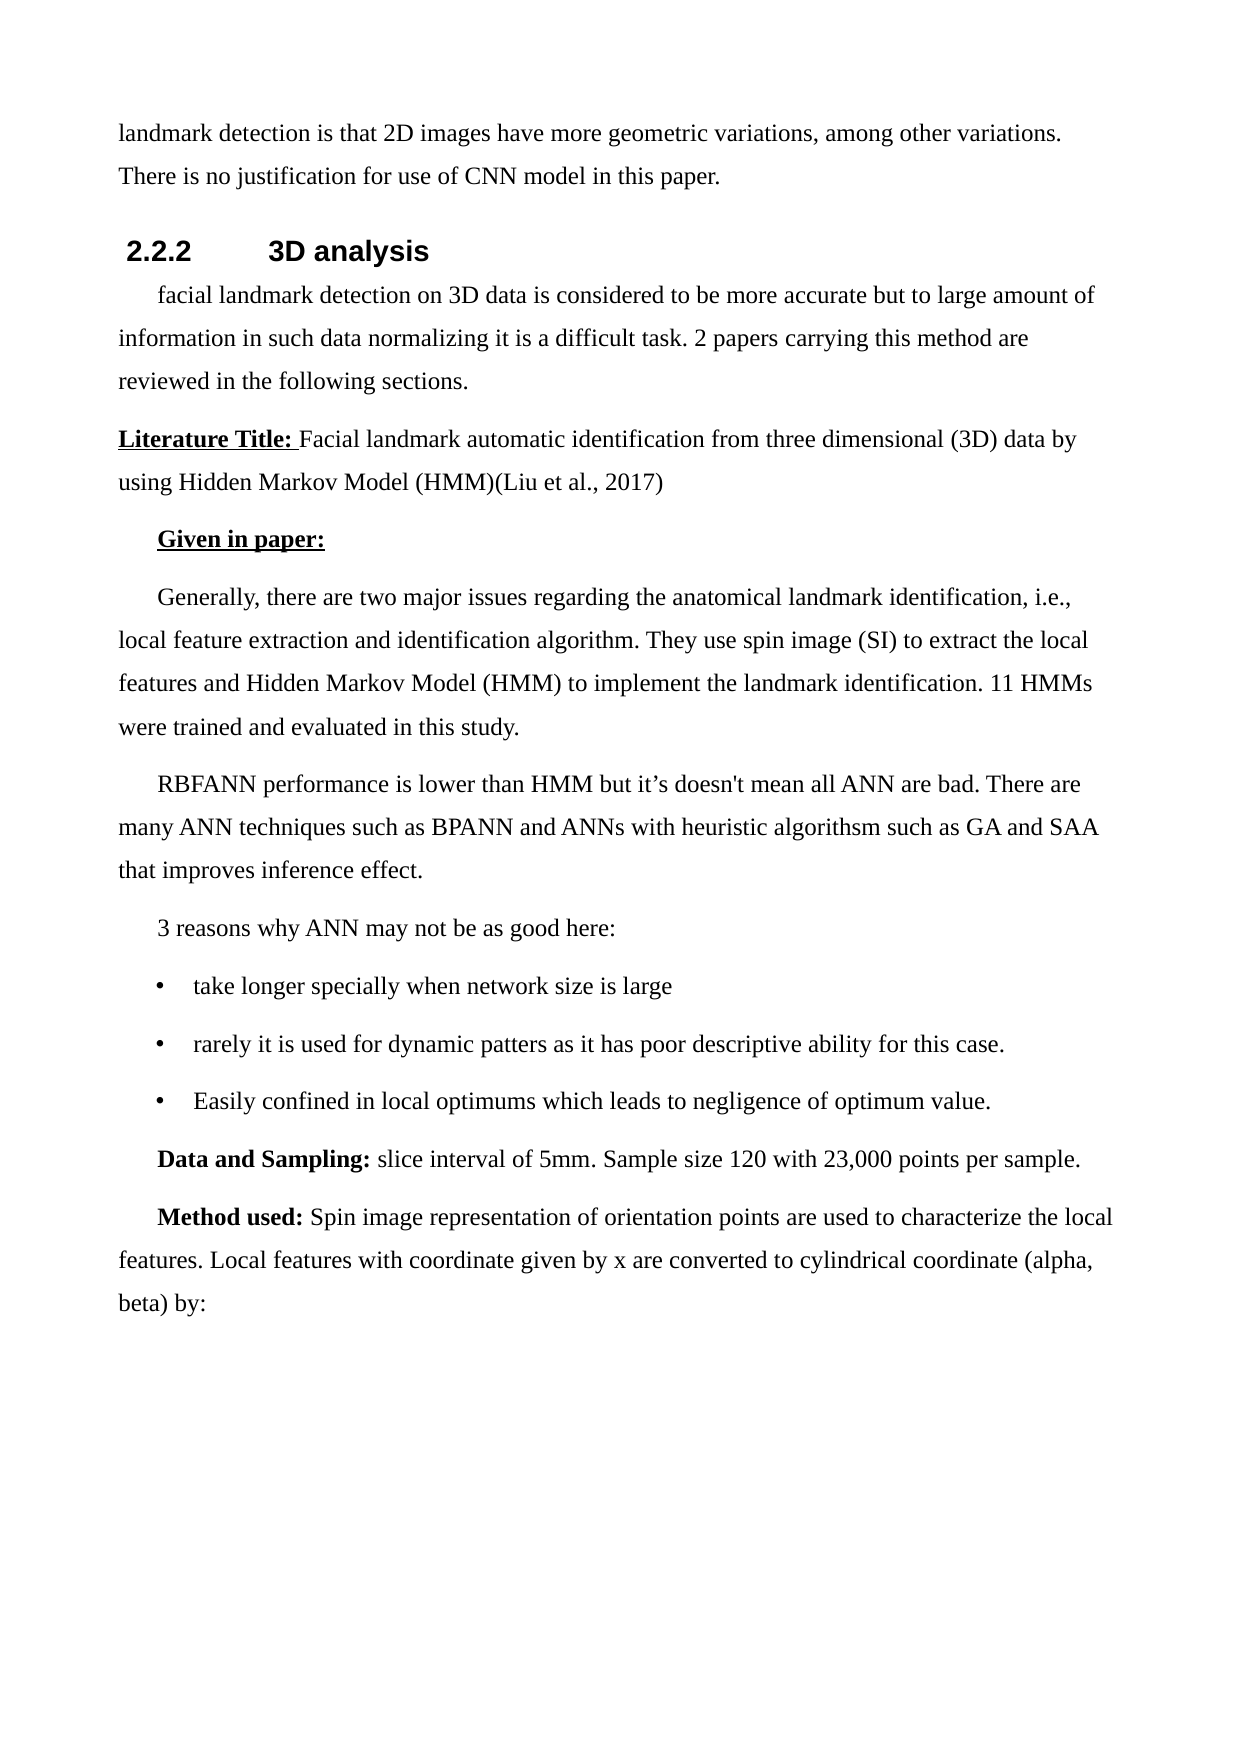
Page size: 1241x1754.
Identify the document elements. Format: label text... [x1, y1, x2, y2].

text Literature Title: Facial landmark automatic identification from three dimensional (3D) data by using Hidden Markov Model (HMM)(Liu et al., 2017) [118, 424, 1122, 496]
text 3 reasons why ANN may not be as good here: [118, 913, 1122, 942]
list rarely it is used for dynamic patters as it has poor descriptive ability for this case. [156, 1029, 1122, 1057]
list Easily confined in local optimums which leads to negligence of optimum value. [156, 1086, 1122, 1115]
text facial landmark detection on 3D data is considered to be more accurate but to large amount of information in such data normalizing it is a difficult task. 2 papers carrying this method are reviewed in the following sections. [118, 280, 1122, 395]
text RBFANN performance is lower than HMM but it’s doesn't mean all ANN are bad. There are many ANN techniques such as BPANN and ANNs with heuristic algorithsm such as GA and SAA that improves inference effect. [118, 769, 1122, 884]
text Method used: Spin image representation of orientation points are used to characterize the local features. Local features with coordinate given by x are converted to cylindrical coordinate (alpha, beta) by: [118, 1202, 1122, 1317]
text Generally, there are two major issues regarding the anatomical landmark identification, i.e., local feature extraction and identification algorithm. They use spin image (SI) to extract the local features and Hidden Markov Model (HMM) to implement the landmark identification. 11 HMMs were trained and evaluated in this study. [118, 582, 1122, 740]
text Data and Sampling: slice interval of 5mm. Sample size 120 with 23,000 points per sample. [118, 1144, 1122, 1173]
text Given in paper: [118, 524, 1122, 553]
text landmark detection is that 2D images have more geometric variations, among other variations. There is no justification for use of CNN model in this paper. [118, 118, 1122, 190]
list take longer specially when network size is large [156, 971, 1122, 1000]
subtitle 3D analysis [118, 233, 1122, 267]
